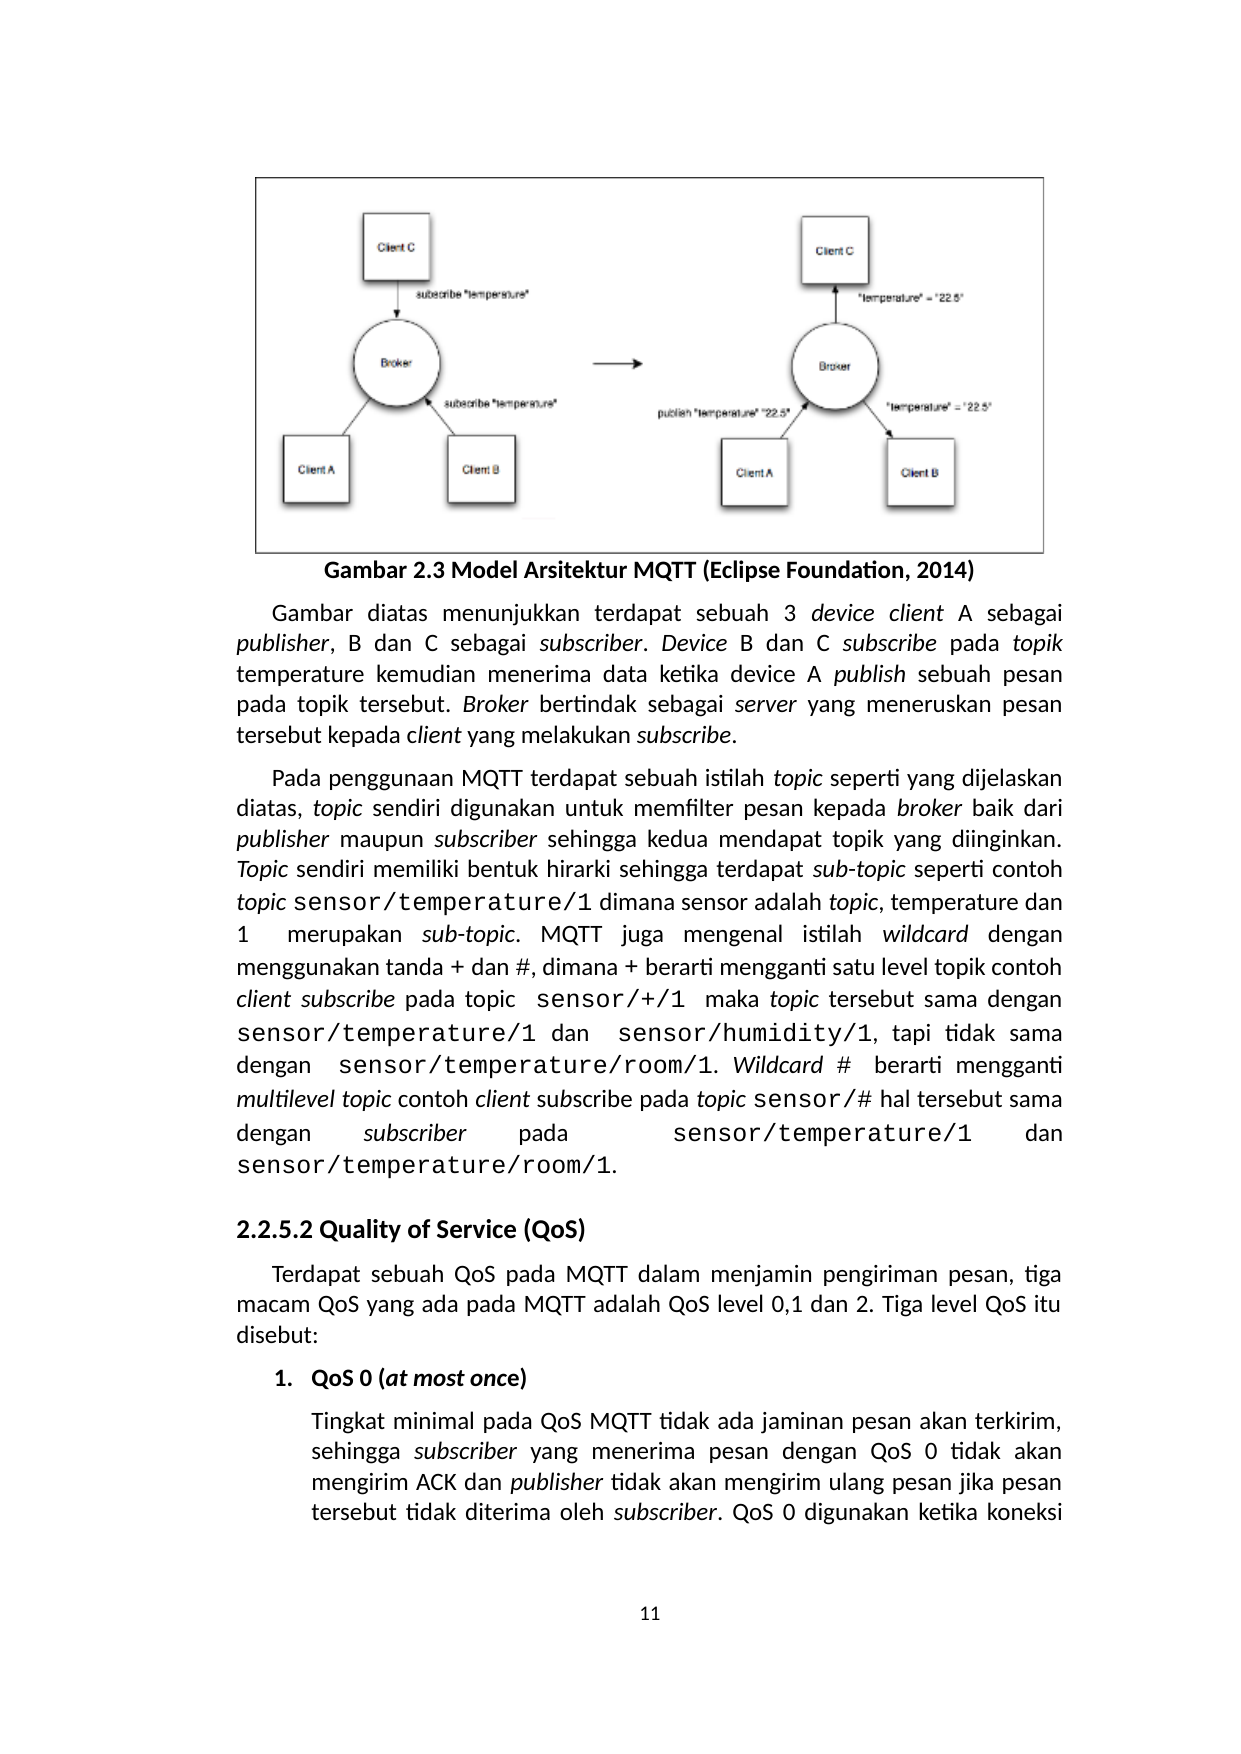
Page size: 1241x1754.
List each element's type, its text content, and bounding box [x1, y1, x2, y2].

text Gambar diatas menunjukkan terdapat sebuah 3 device client A sebagai publisher, B dan C sebagai subscriber. Device B dan C subscribe pada topik temperature kemudian menerima data ketika device A publish sebuah pesan pada topik tersebut. Broker bertindak sebagai server yang meneruskan pesan tersebut kepada client yang melakukan subscribe. [236, 597, 1063, 749]
list QoS 0 (at most once) [274, 1362, 1063, 1392]
list Tingkat minimal pada QoS MQTT tidak ada jaminan pesan akan terkirim, sehingga subscriber yang menerima pesan dengan QoS 0 tidak akan mengirim ACK dan publisher tidak akan mengirim ulang pesan jika pesan tersebut tidak diterima oleh subscriber. QoS 0 digunakan ketika koneksi [274, 1405, 1063, 1527]
text Pada penggunaan MQTT terdapat sebuah istilah topic seperti yang dijelaskan diatas, topic sendiri digunakan untuk memfilter pesan kepada broker baik dari publisher maupun subscriber sehingga kedua mendapat topik yang diinginkan. Topic sendiri memiliki bentuk hirarki sehingga terdapat sub-topic seperti contoh topic sensor/temperature/1 dimana sensor adalah topic, temperature dan 1 merupakan sub-topic. MQTT juga mengenal istilah wildcard dengan menggunakan tanda + dan #, dimana + berarti mengganti satu level topik contoh client subscribe pada topic sensor/+/1 maka topic tersebut sama dengan sensor/temperature/1 dan sensor/humidity/1, tapi tidak sama dengan sensor/temperature/room/1. Wildcard # berarti mengganti multilevel topic contoh client subscribe pada topic sensor/# hal tersebut sama dengan subscriber pada sensor/temperature/1 dan sensor/temperature/room/1. [236, 762, 1063, 1181]
picture [255, 177, 1045, 554]
text Terdapat sebuah QoS pada MQTT dalam menjamin pengiriman pesan, tiga macam QoS yang ada pada MQTT adalah QoS level 0,1 dan 2. Tiga level QoS itu disebut: [236, 1258, 1063, 1349]
subtitle Quality of Service (QoS) [236, 1212, 1063, 1245]
text Gambar ‎2.3 Model Arsitektur MQTT (Eclipse Foundation, 2014) [236, 177, 1063, 584]
